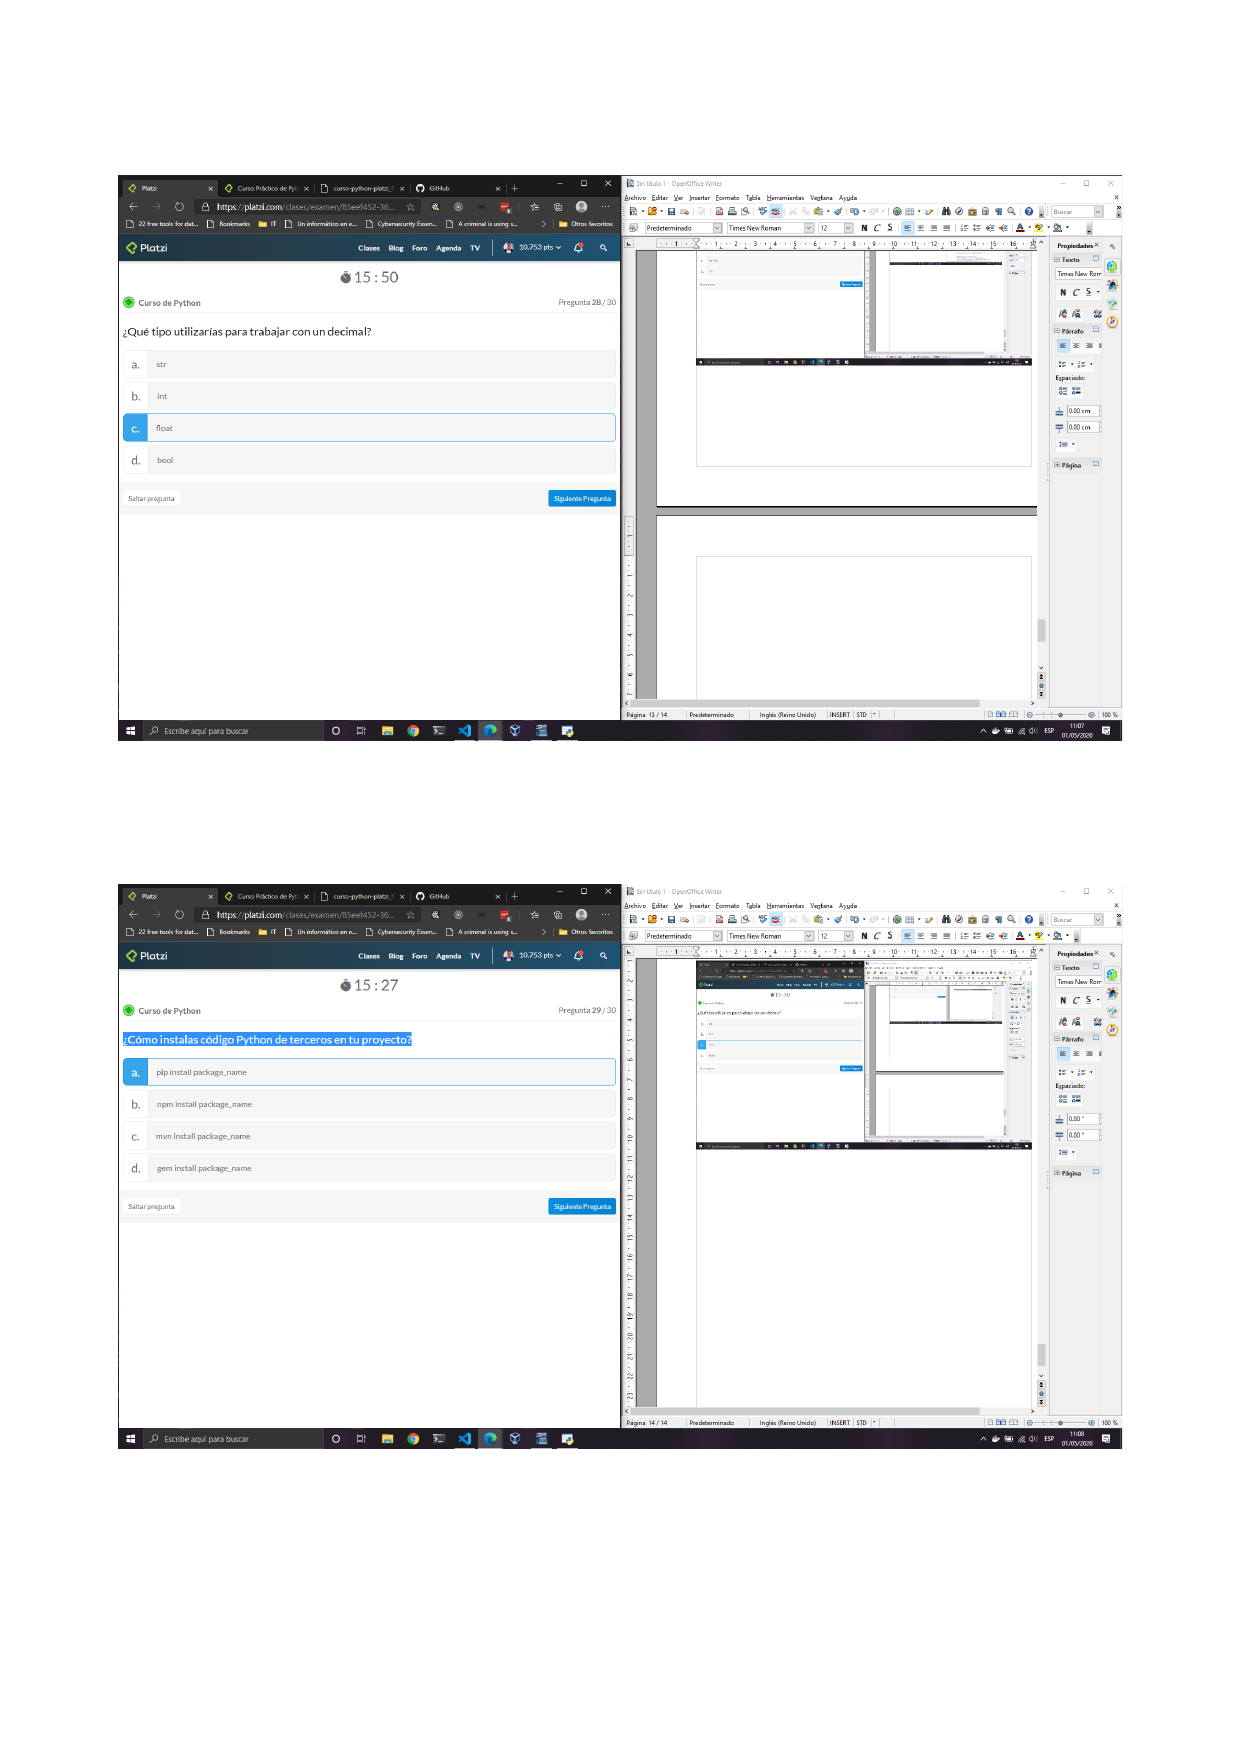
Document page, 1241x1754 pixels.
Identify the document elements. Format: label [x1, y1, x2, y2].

picture [118, 175, 1123, 741]
picture [118, 884, 1123, 1449]
